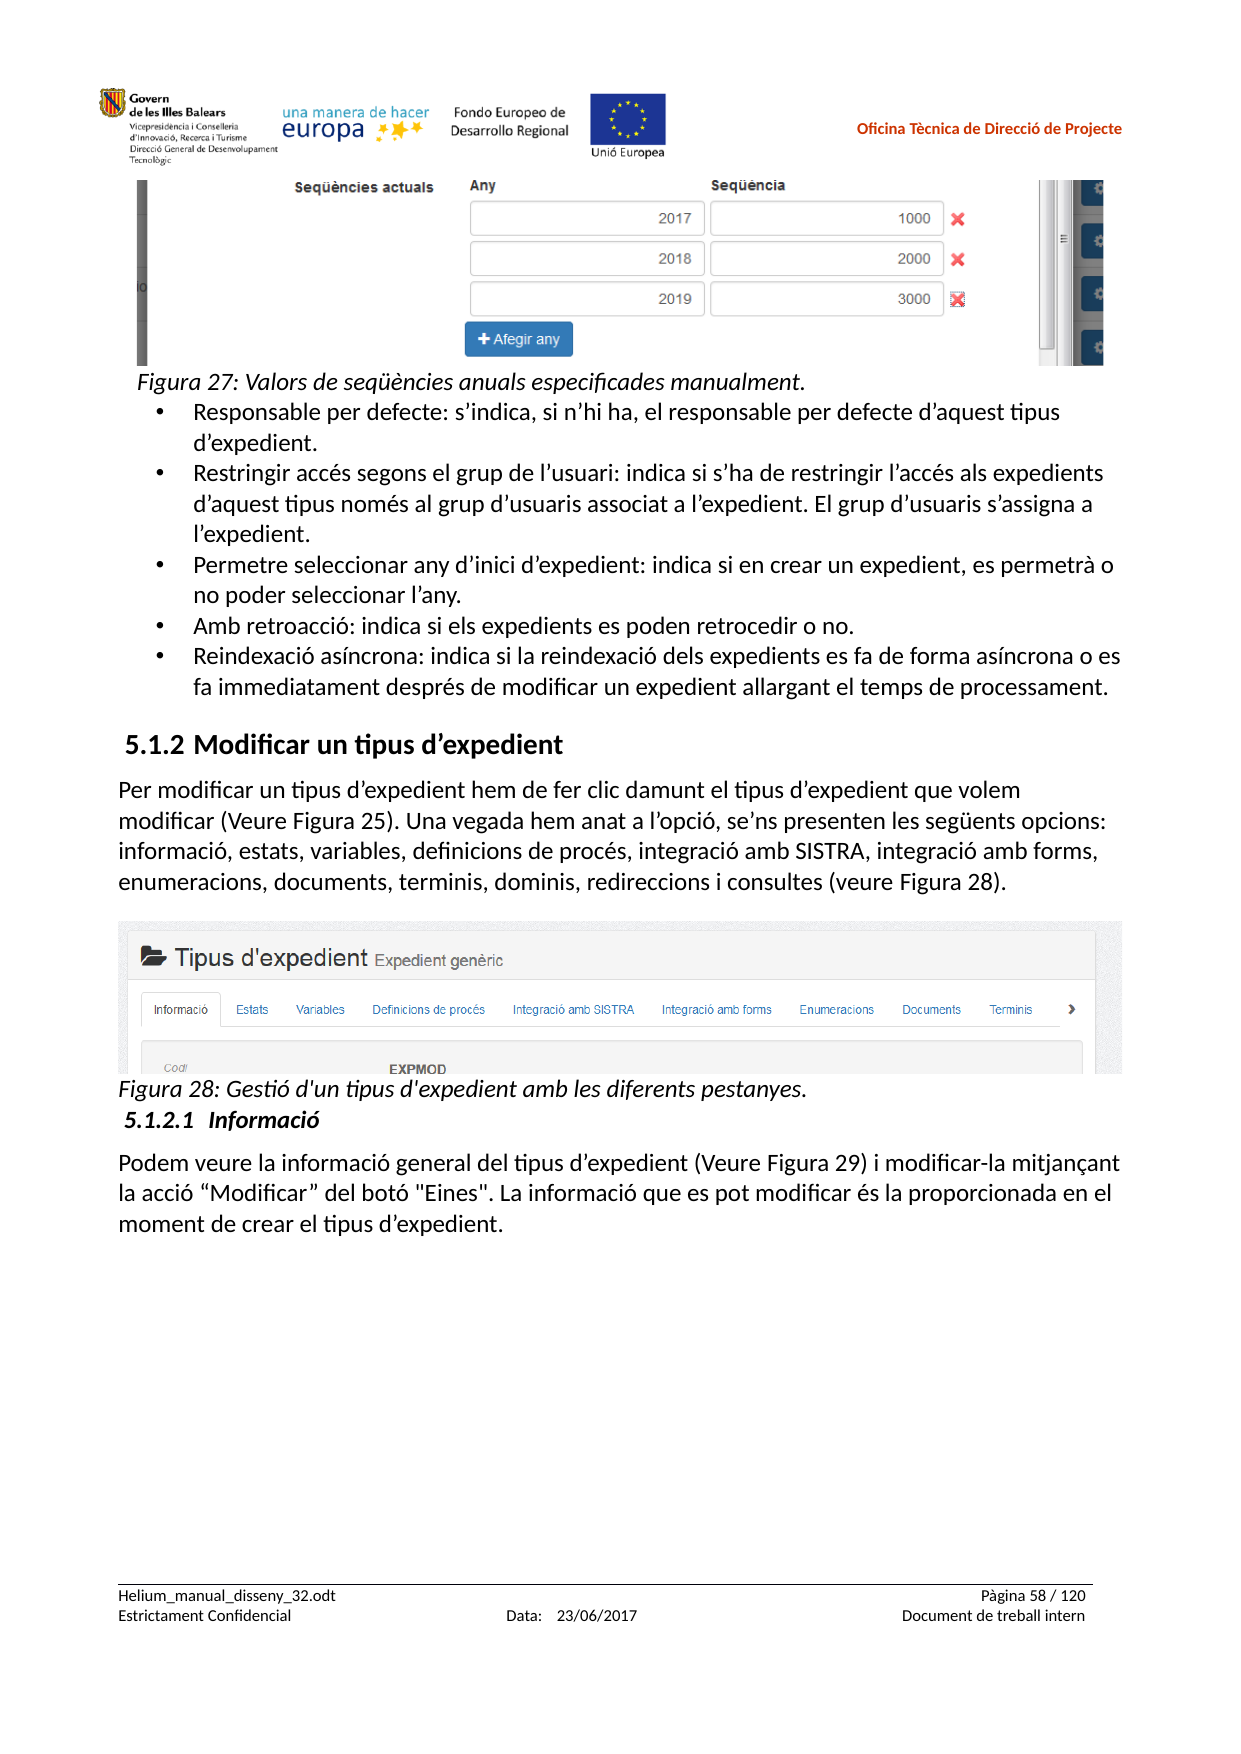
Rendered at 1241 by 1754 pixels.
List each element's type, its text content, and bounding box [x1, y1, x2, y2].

text Figura 28: Gestió d'un tipus d'expedient amb les diferents pestanyes. [118, 1074, 1122, 1104]
list Reindexació asíncrona: indica si la reindexació dels expedients es fa de forma asíncrona o es fa immediatament després de modificar un expedient allargant el temps de processament. [156, 640, 1122, 701]
picture [99, 87, 668, 166]
text Podem veure la informació general del tipus d’expedient (Veure Figura 29) i modificar-la mitjançant la acció “Modificar” del botó "Eines". La informació que es pot modificar és la proporcionada en el moment de crear el tipus d’expedient. [118, 1147, 1122, 1238]
list Restringir accés segons el grup de l’usuari: indica si s’ha de restringir l’accés als expedients d’aquest tipus només al grup d’usuaris associat a l’expedient. El grup d’usuaris s’assigna a l’expedient. [156, 457, 1122, 549]
list Permetre seleccionar any d’inici d’expedient: indica si en crear un expedient, es permetrà o no poder seleccionar l’any. [156, 549, 1122, 610]
picture [136, 180, 1104, 366]
list Responsable per defecte: s’indica, si n’hi ha, el responsable per defecte d’aquest tipus d’expedient. [137, 168, 1122, 457]
list Amb retroacció: indica si els expedients es poden retrocedir o no. [156, 610, 1122, 640]
subtitle Modificar un tipus d’expedient [118, 726, 1122, 762]
picture [118, 921, 1123, 1074]
list Figura 27: Valors de seqüències anuals especificades manualment. [137, 366, 1103, 396]
subtitle Informació [118, 1104, 1122, 1134]
text Per modificar un tipus d’expedient hem de fer clic damunt el tipus d’expedient que volem modificar (Veure Figura 25). Una vegada hem anat a l’opció, se’ns presenten les següents opcions: informació, estats, variables, definicions de procés, integració amb SISTRA, integració amb forms, enumeracions, documents, terminis, dominis, redireccions i consultes (veure Figura 28). [118, 774, 1122, 897]
